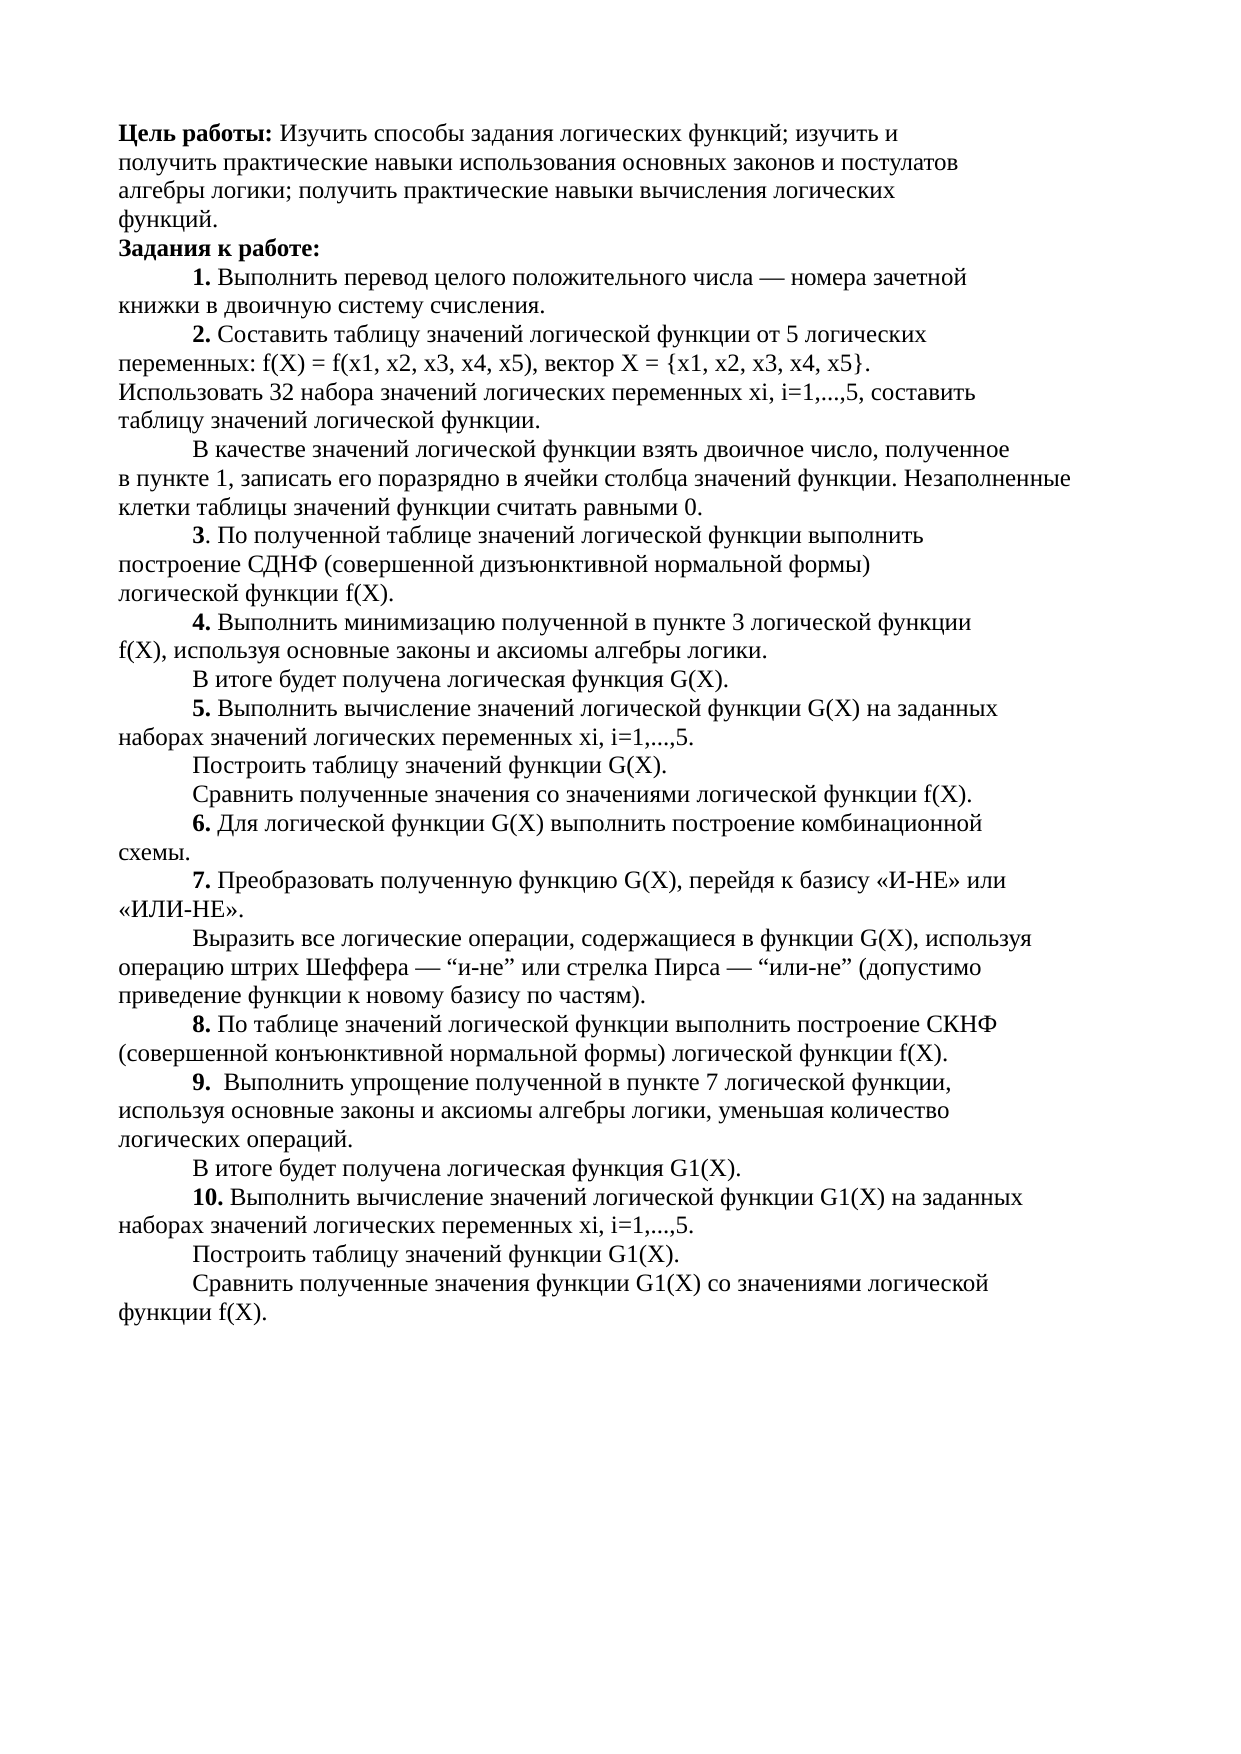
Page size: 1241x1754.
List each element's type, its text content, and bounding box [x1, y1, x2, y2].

text наборах значений логических переменных xi, i=1,...,5. [118, 722, 1122, 751]
text переменных: f(X) = f(x1, x2, x3, x4, x5), вектор X = {x1, x2, x3, x4, x5}. [118, 348, 1122, 377]
text используя основные законы и аксиомы алгебры логики, уменьшая количество [118, 1096, 1122, 1124]
text схемы. [118, 837, 1122, 866]
text Сравнить полученные значения функции G1(X) со значениями логической [118, 1268, 1122, 1297]
text 9. Выполнить упрощение полученной в пункте 7 логической функции, [118, 1067, 1122, 1096]
text Задания к работе: [118, 233, 1122, 262]
text логических операций. [118, 1124, 1122, 1153]
text 5. Выполнить вычисление значений логической функции G(X) на заданных [118, 693, 1122, 722]
text 7. Преобразовать полученную функцию G(X), перейдя к базису «И-НЕ» или [118, 866, 1122, 894]
text наборах значений логических переменных xi, i=1,...,5. [118, 1211, 1122, 1239]
text «ИЛИ-НЕ». [118, 894, 1122, 923]
text Построить таблицу значений функции G1(X). [118, 1239, 1122, 1268]
text в пункте 1, записать его поразрядно в ячейки столбца значений функции. Незаполненные клетки таблицы значений функции считать равными 0. [118, 463, 1122, 521]
text 10. Выполнить вычисление значений логической функции G1(X) на заданных [118, 1182, 1122, 1211]
text 2. Составить таблицу значений логической функции от 5 логических [118, 319, 1122, 348]
text Использовать 32 набора значений логических переменных xi, i=1,...,5, составить [118, 377, 1122, 406]
text (совершенной конъюнктивной нормальной формы) логической функции f(X). [118, 1038, 1122, 1067]
text 4. Выполнить минимизацию полученной в пункте 3 логической функции [118, 607, 1122, 636]
text В качестве значений логической функции взять двоичное число, полученное [118, 434, 1122, 463]
text логической функции f(X). [118, 578, 1122, 607]
text получить практические навыки использования основных законов и постулатов [118, 147, 1122, 176]
text построение СДНФ (совершенной дизъюнктивной нормальной формы) [118, 549, 1122, 578]
text Построить таблицу значений функции G(X). [118, 751, 1122, 779]
text 6. Для логической функции G(X) выполнить построение комбинационной [118, 808, 1122, 837]
text 8. По таблице значений логической функции выполнить построение СКНФ [118, 1009, 1122, 1038]
text книжки в двоичную систему счисления. [118, 291, 1122, 319]
text В итоге будет получена логическая функция G1(X). [118, 1153, 1122, 1182]
text Сравнить полученные значения со значениями логической функции f(X). [118, 779, 1122, 808]
text алгебры логики; получить практические навыки вычисления логических [118, 176, 1122, 204]
text Выразить все логические операции, содержащиеся в функции G(X), используя [118, 923, 1122, 952]
text операцию штрих Шеффера ― “и-не” или стрелка Пирса ― “или-не” (допустимо [118, 952, 1122, 981]
text f(X), используя основные законы и аксиомы алгебры логики. [118, 636, 1122, 664]
text таблицу значений логической функции. [118, 406, 1122, 434]
text функций. [118, 204, 1122, 233]
text Цель работы: Изучить способы задания логических функций; изучить и [118, 118, 1122, 147]
text 1. Выполнить перевод целого положительного числа ― номера зачетной [118, 262, 1122, 291]
text приведение функции к новому базису по частям). [118, 981, 1122, 1009]
text функции f(X). [118, 1297, 1122, 1326]
text 3. По полученной таблице значений логической функции выполнить [118, 521, 1122, 549]
text В итоге будет получена логическая функция G(X). [118, 664, 1122, 693]
